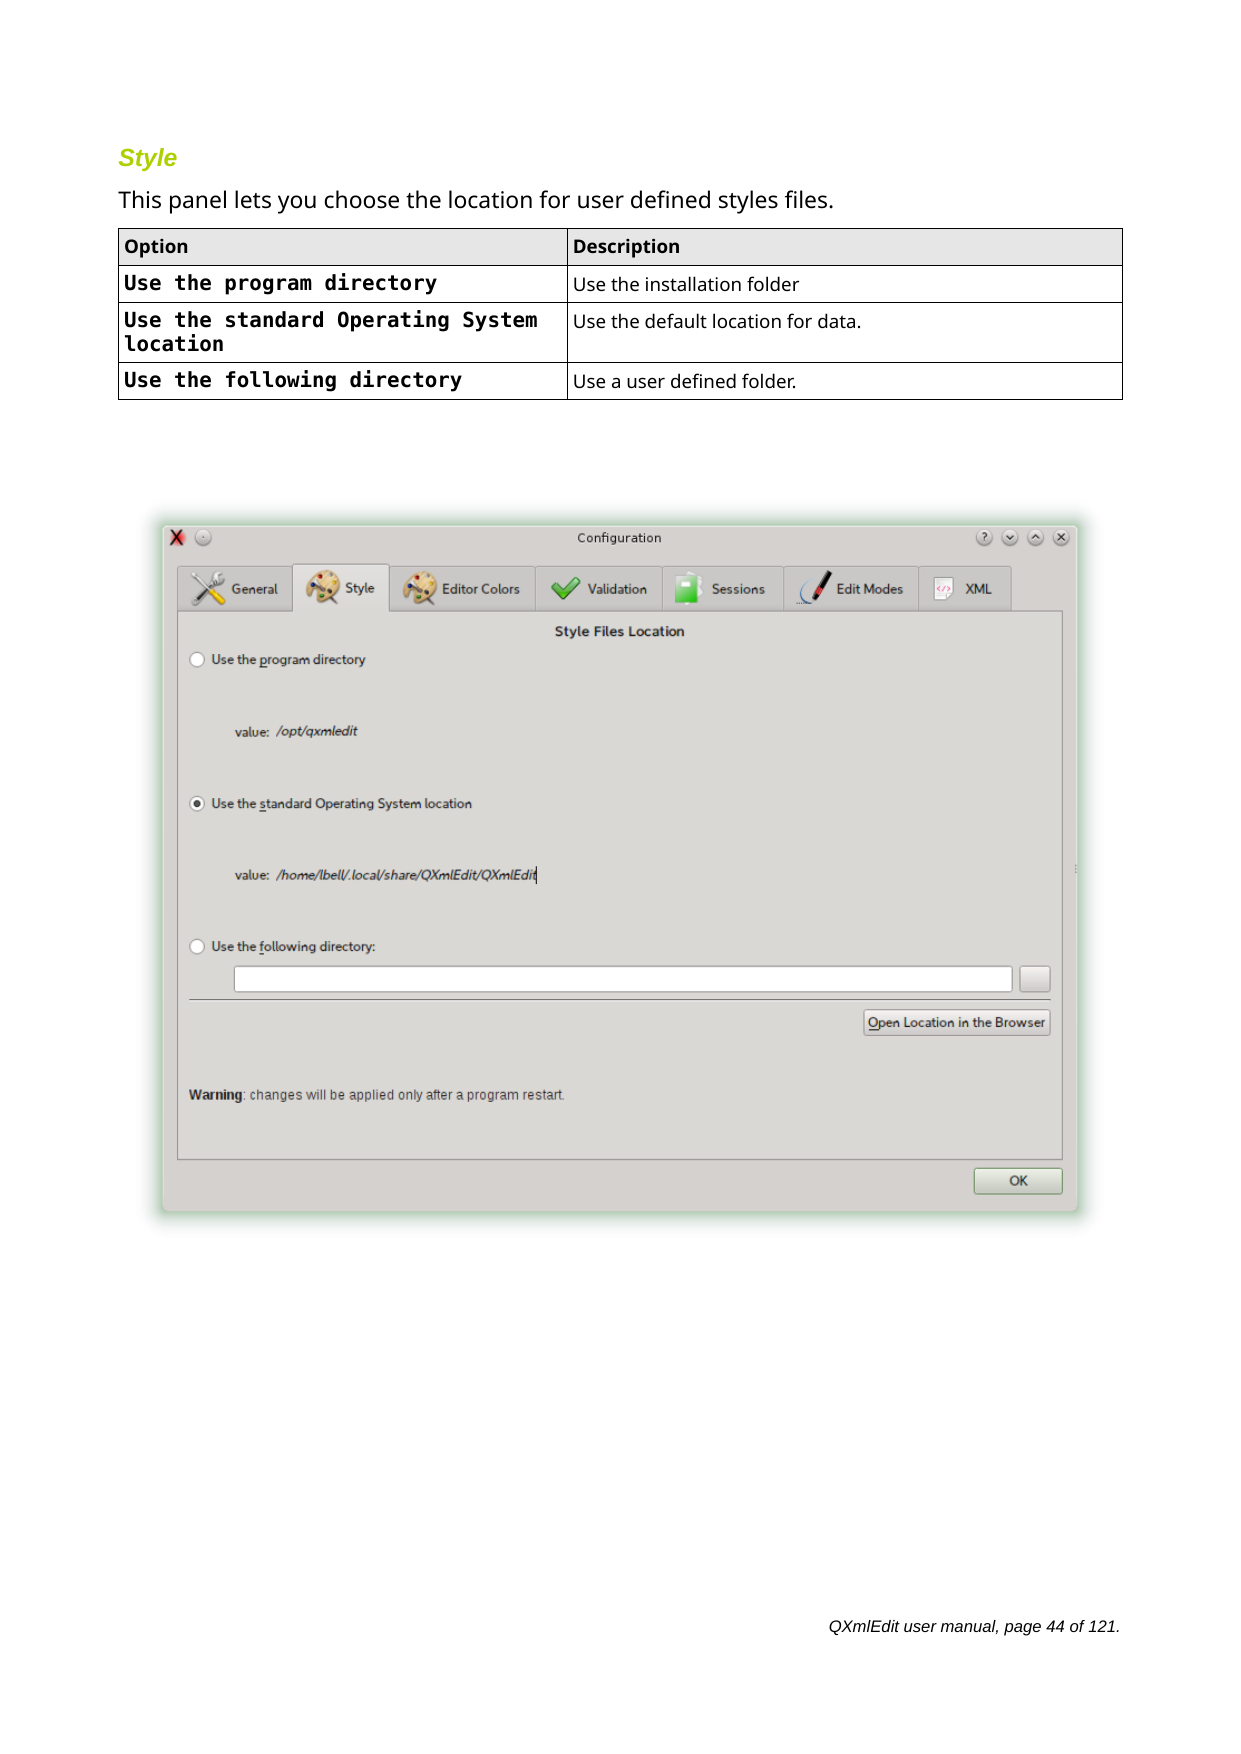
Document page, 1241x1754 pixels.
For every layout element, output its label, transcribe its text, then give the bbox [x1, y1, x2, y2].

table_cell Use the standard Operating System location [119, 303, 567, 362]
table_cell Use the program directory [119, 266, 567, 302]
table_cell Use the default location for data. [568, 303, 1122, 362]
subtitle Style [118, 143, 1122, 172]
table_header Description [568, 229, 1122, 265]
table_cell Use the following directory [119, 363, 567, 399]
text This panel lets you choose the location for user defined styles files. [118, 184, 1122, 215]
table_cell Use the installation folder [568, 266, 1122, 302]
picture [118, 482, 1122, 1256]
table_header Option [119, 229, 567, 265]
table_cell Use a user defined folder. [568, 363, 1122, 399]
